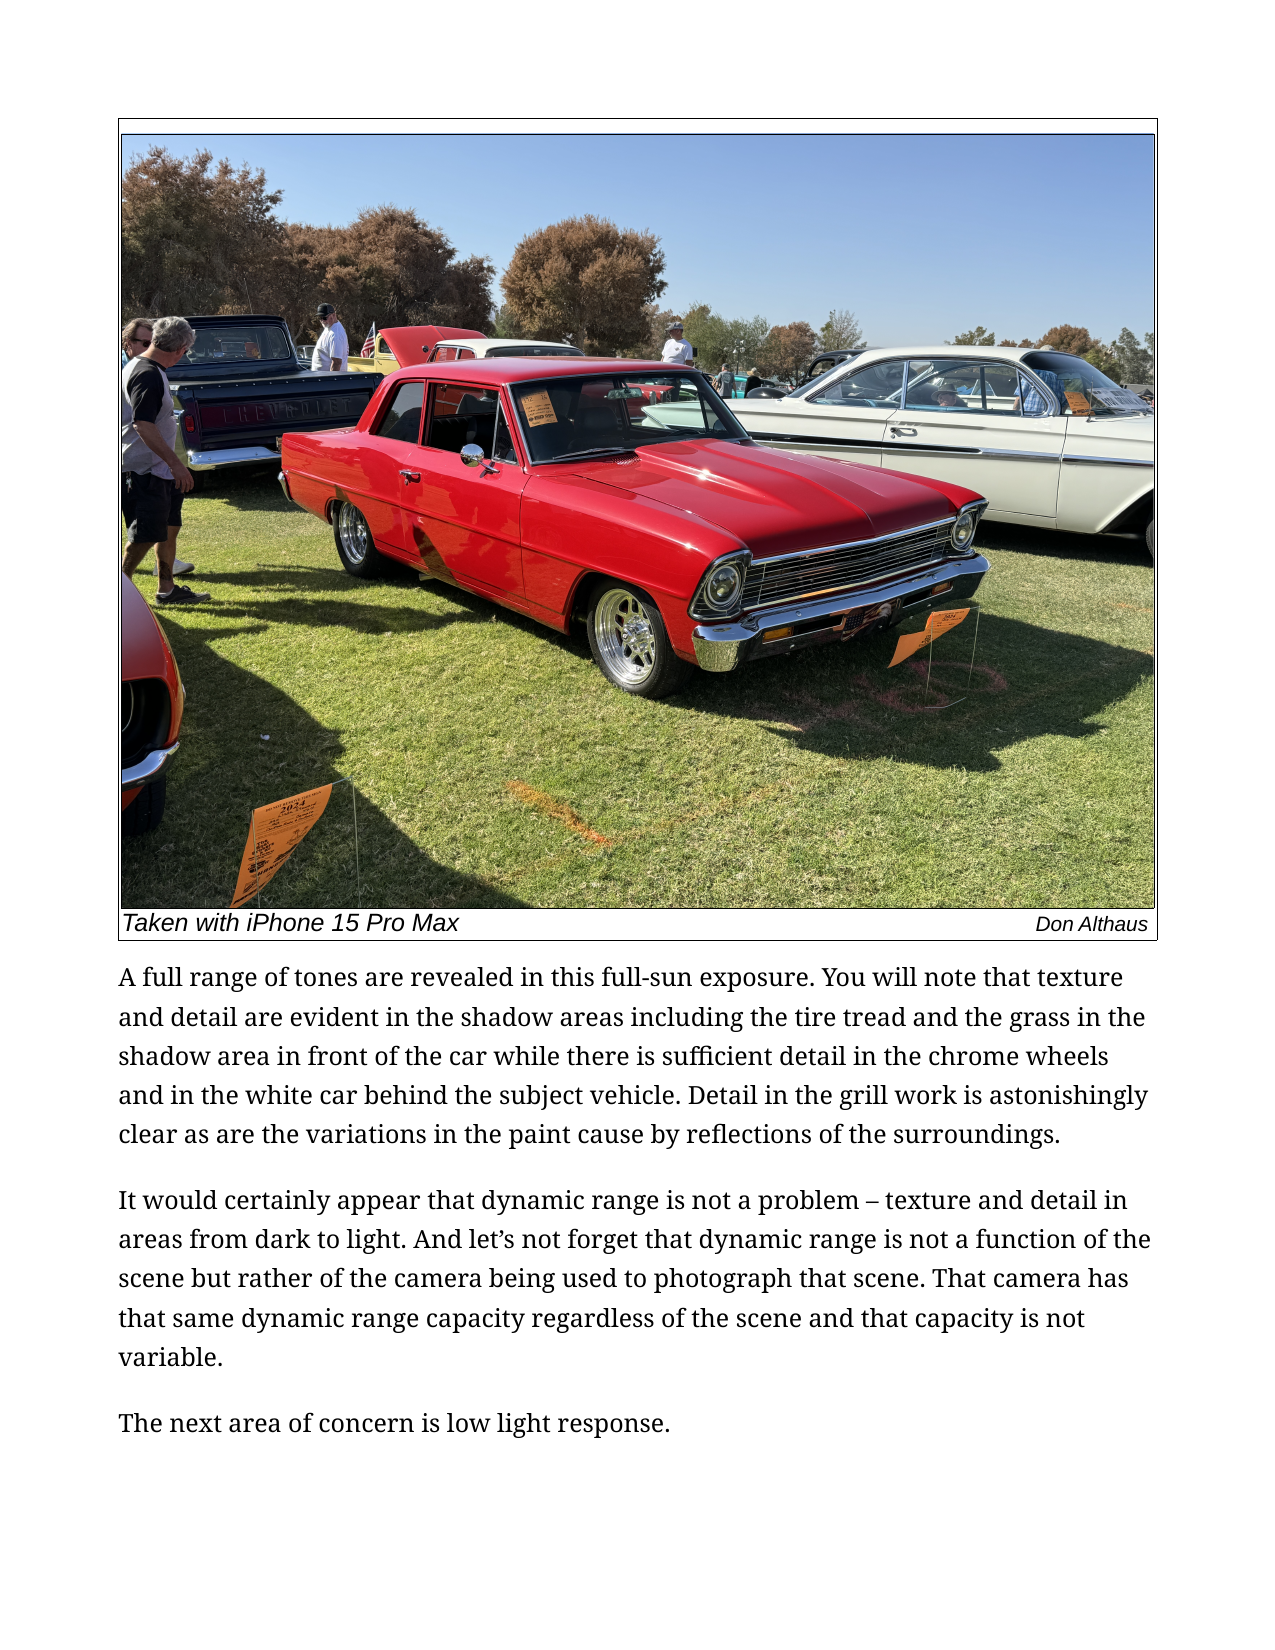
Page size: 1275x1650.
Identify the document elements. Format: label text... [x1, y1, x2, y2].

text It would certainly appear that dynamic range is not a problem – texture and detail in areas from dark to light. And let’s not forget that dynamic range is not a function of the scene but rather of the camera being used to photograph that scene. That camera has that same dynamic range capacity regardless of the scene and that capacity is not variable. [118, 1183, 1157, 1373]
text Taken with iPhone 15 Pro Max Don Althaus [121, 909, 1154, 937]
picture [122, 135, 1154, 908]
text The next area of concern is low light response. [118, 1406, 1157, 1440]
text [119, 119, 1157, 940]
text A full range of tones are revealed in this full-sun exposure. You will note that texture and detail are evident in the shadow areas including the tire tread and the grass in the shadow area in front of the car while there is sufficient detail in the chrome wheels and in the white car behind the subject vehicle. Detail in the grill work is astonishingly clear as are the variations in the paint cause by reflections of the surroundings. [118, 941, 1157, 1151]
